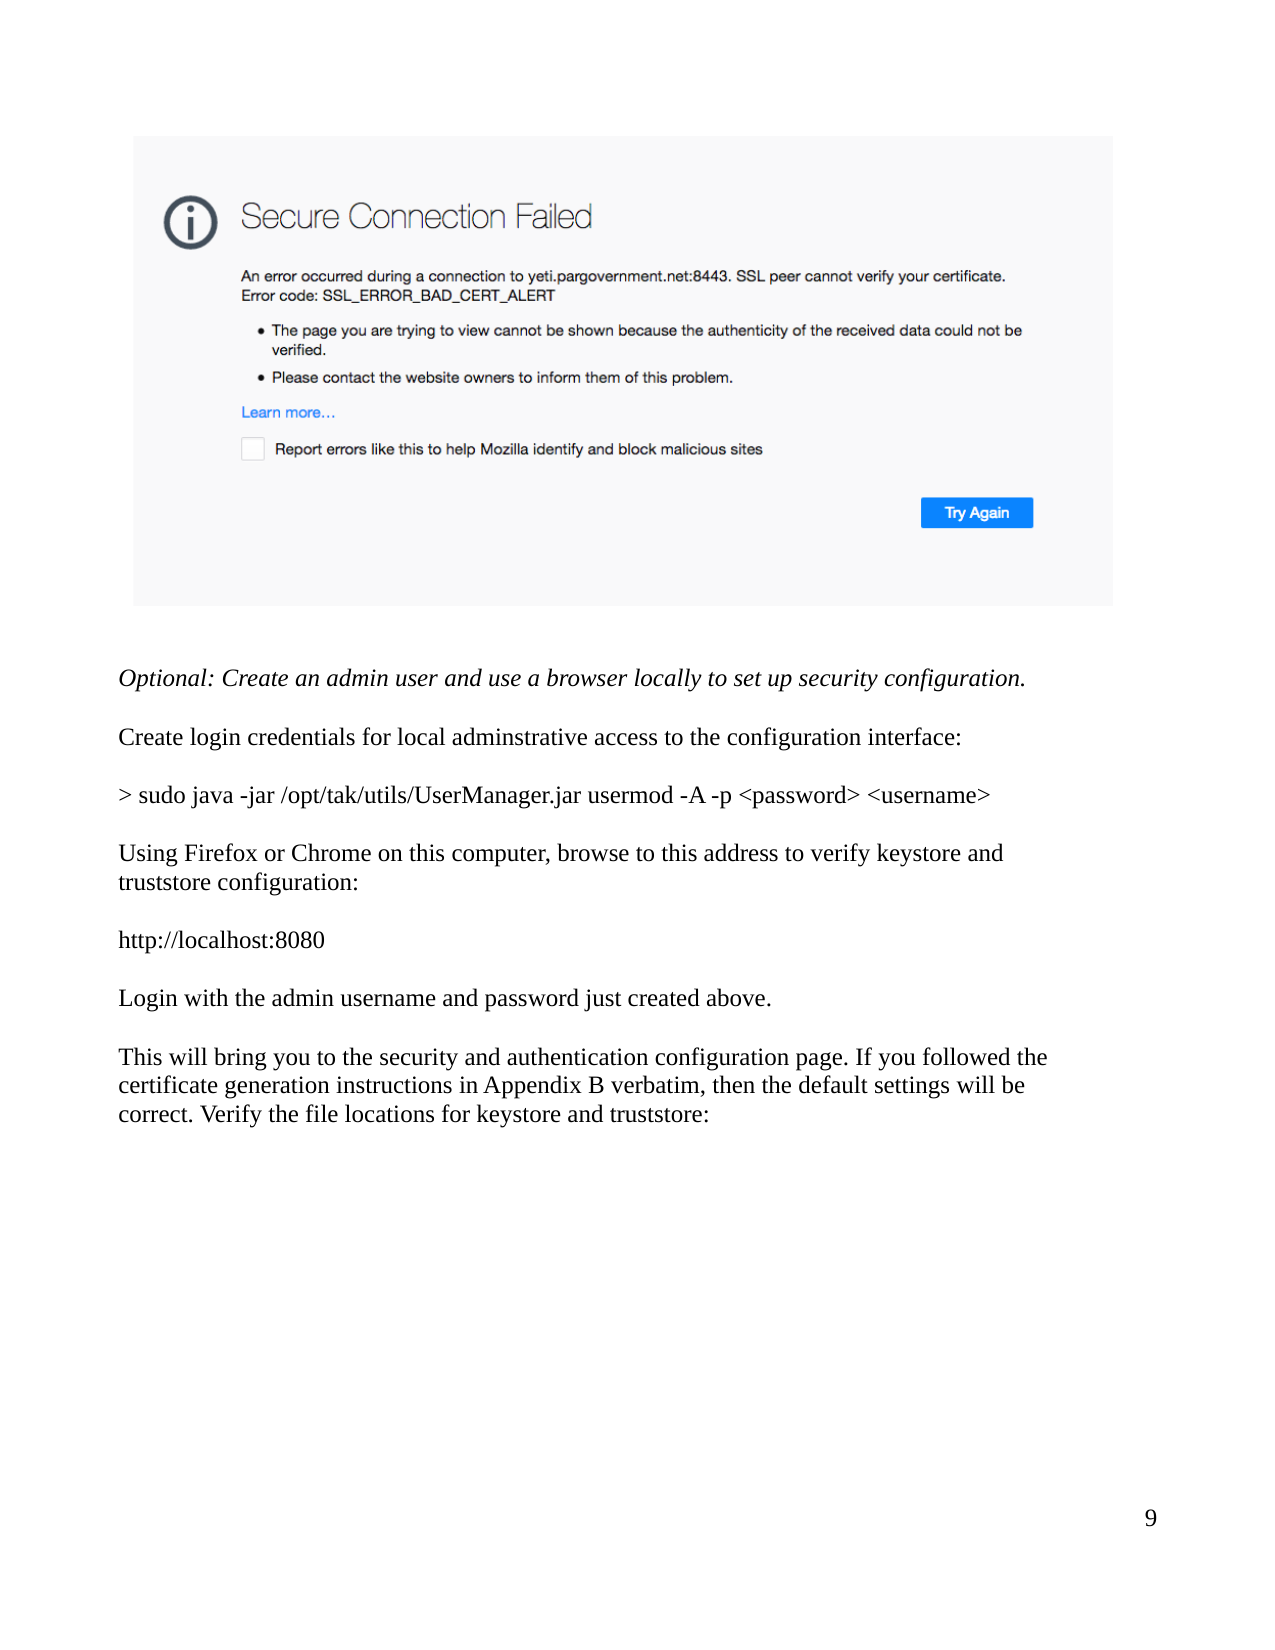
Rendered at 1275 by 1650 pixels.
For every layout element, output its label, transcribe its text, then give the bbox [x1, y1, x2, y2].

text Create login credentials for local adminstrative access to the configuration interface: [118, 722, 1098, 751]
text Using Firefox or Chrome on this computer, browse to this address to verify keystore and truststore configuration: [118, 838, 1098, 896]
text This will bring you to the security and authentication configuration page. If you followed the certificate generation instructions in Appendix B verbatim, then the default settings will be correct. Verify the file locations for keystore and truststore: [118, 1042, 1098, 1128]
picture [133, 136, 1113, 606]
text Optional: Create an admin user and use a browser locally to set up security configuration. [118, 663, 1098, 692]
text http://localhost:8080 [118, 925, 1098, 954]
text > sudo java -jar /opt/tak/utils/UserManager.jar usermod -A -p <password> <username> [118, 780, 1098, 809]
text Login with the admin username and password just created above. [118, 983, 1098, 1012]
